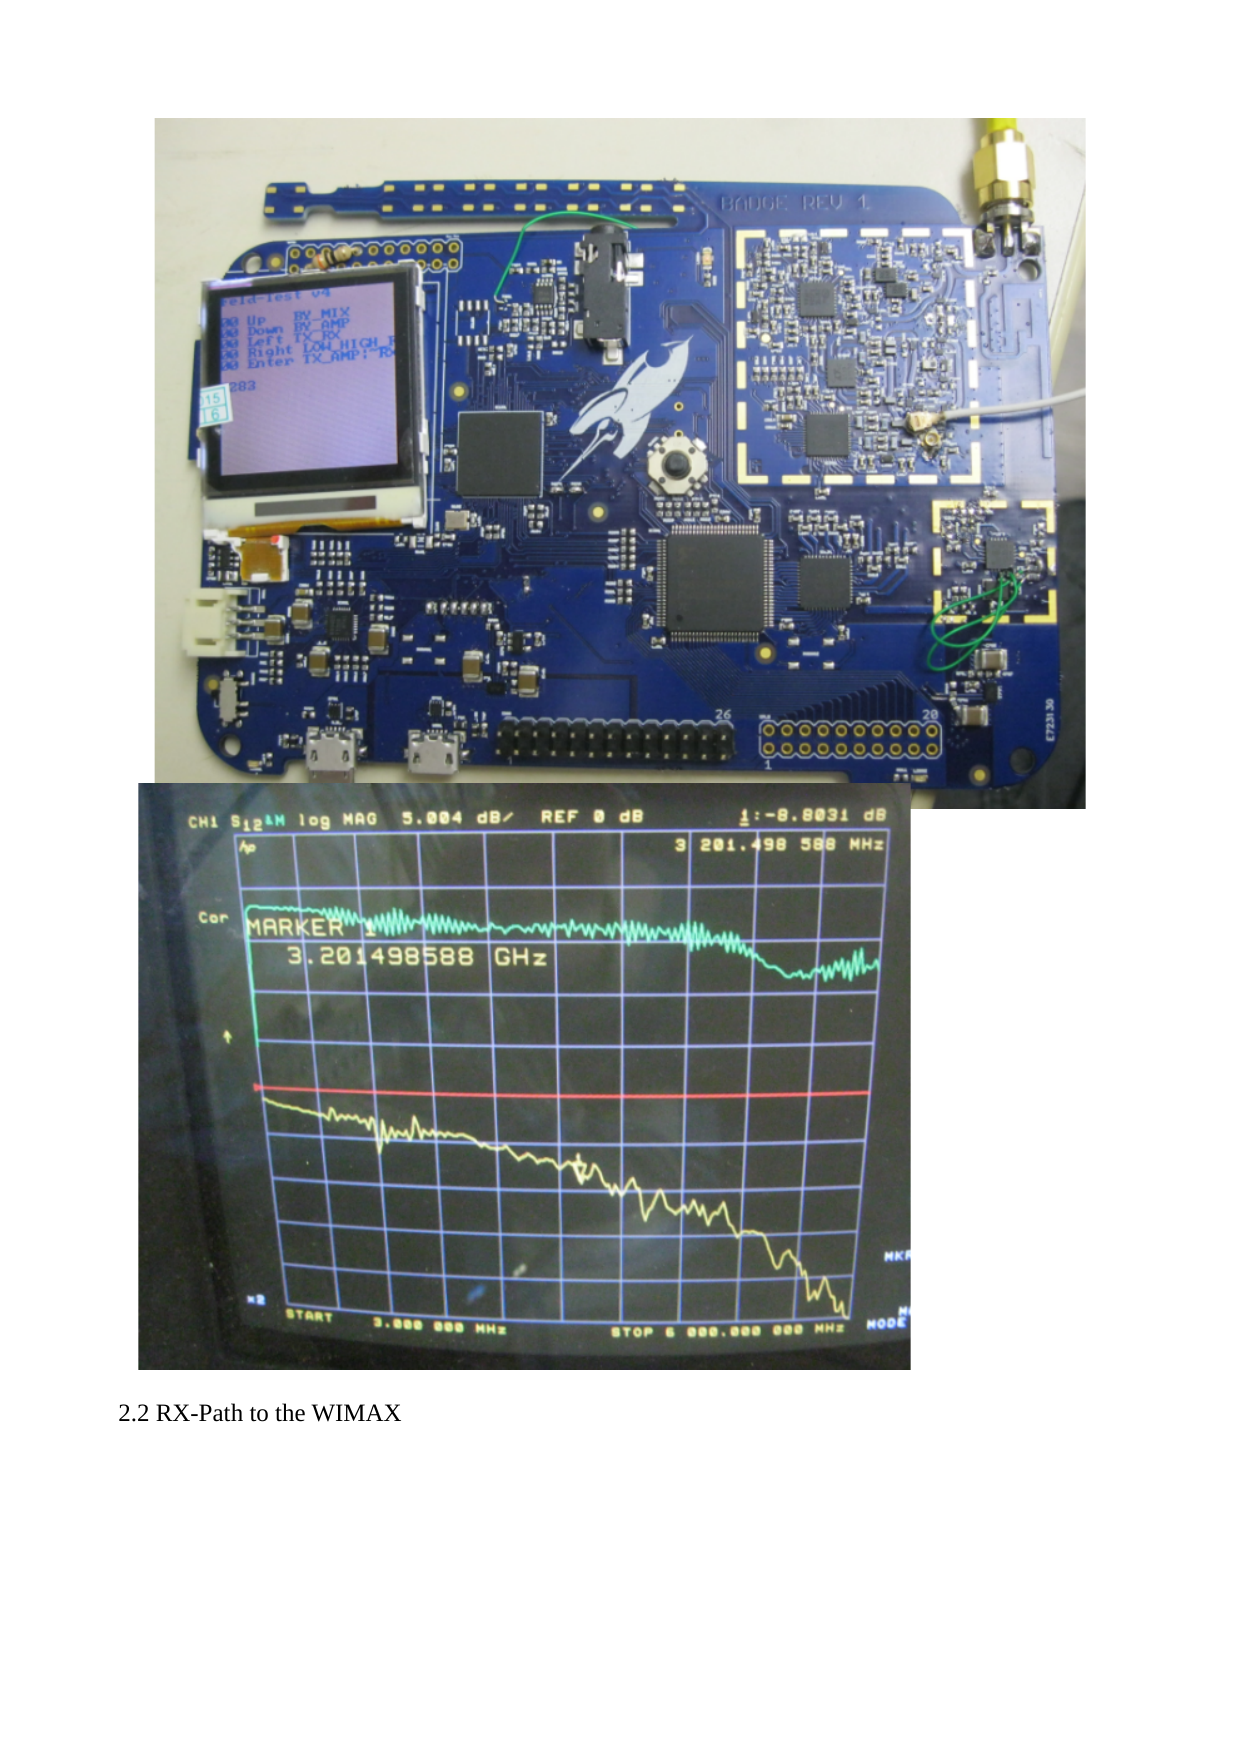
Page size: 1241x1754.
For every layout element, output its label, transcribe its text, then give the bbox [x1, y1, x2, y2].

text 2.2 RX-Path to the WIMAX [118, 1398, 1122, 1427]
picture [138, 118, 1086, 1370]
